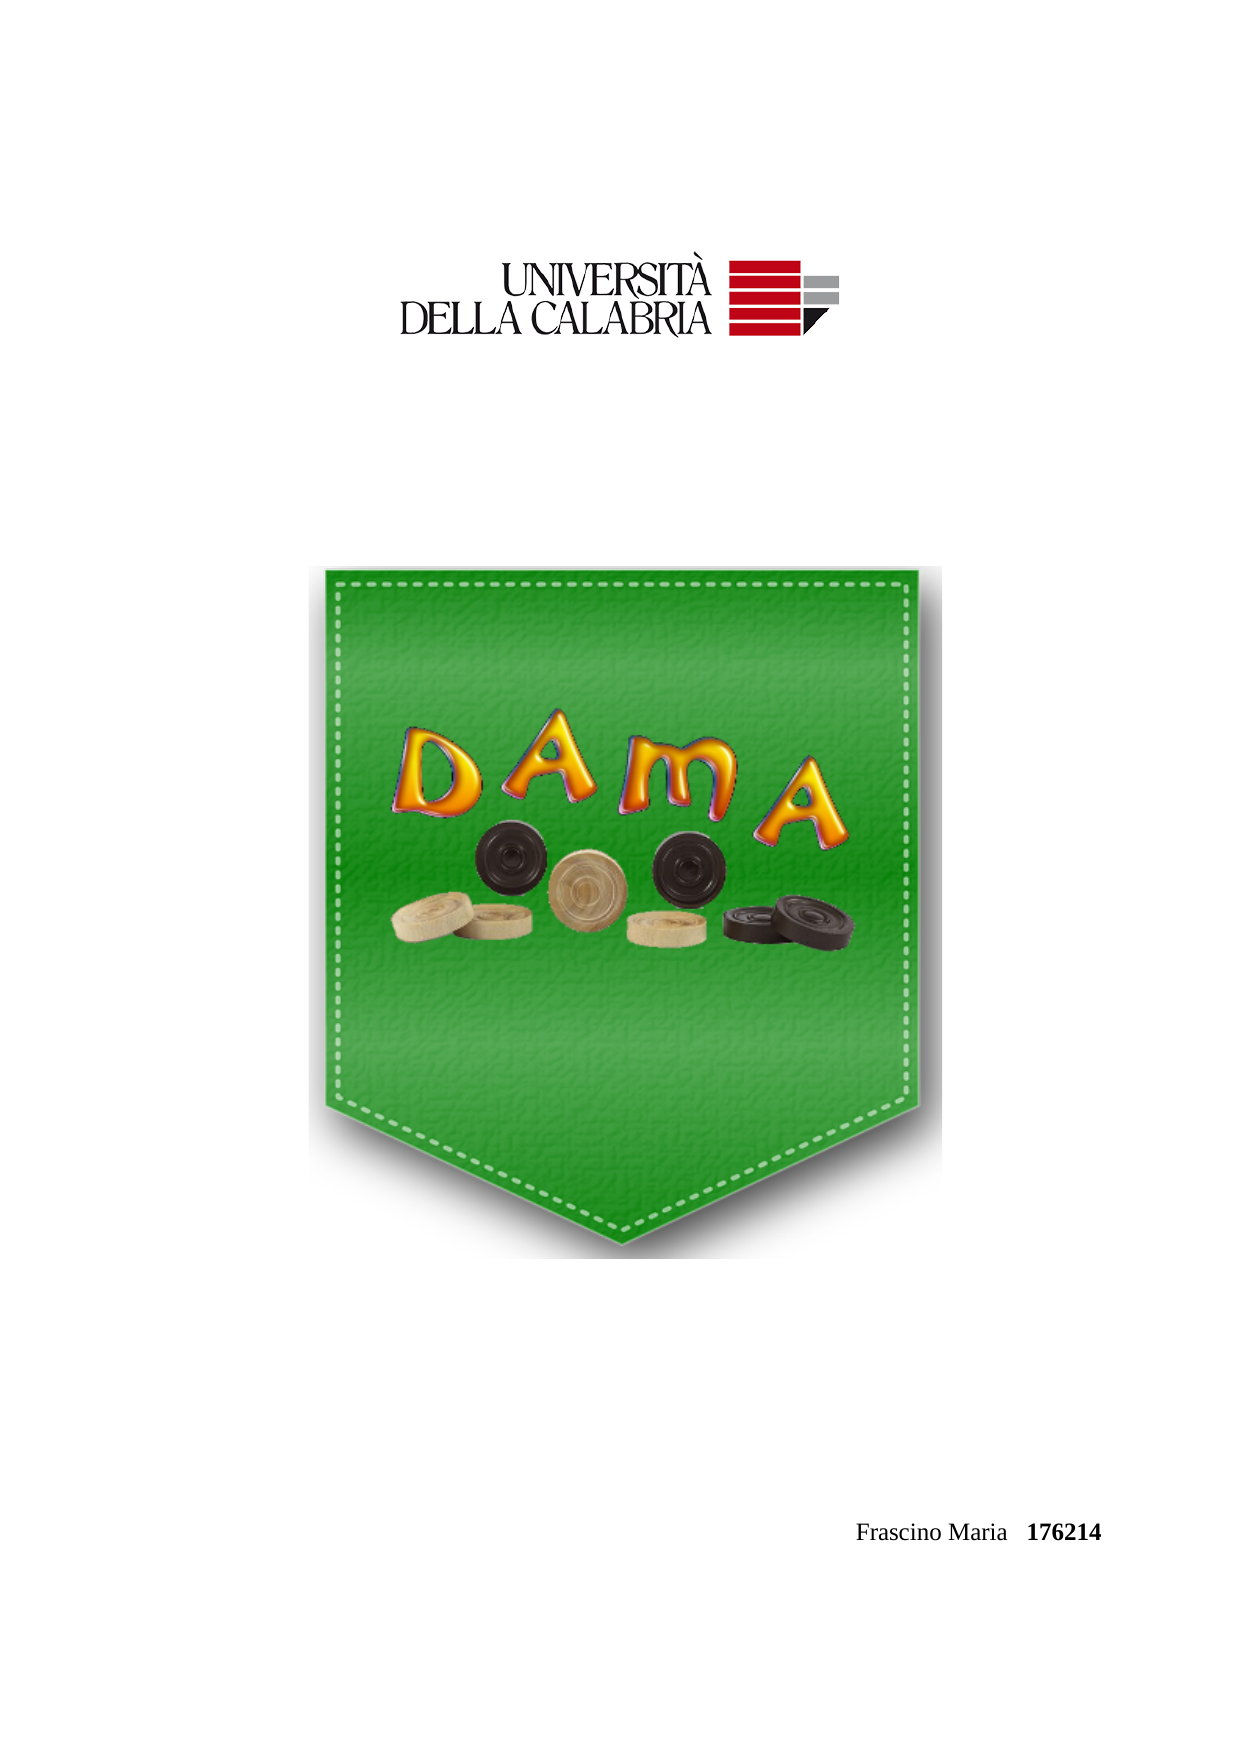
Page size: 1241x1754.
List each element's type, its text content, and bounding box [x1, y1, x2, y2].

text Frascino Maria 176214 [118, 1517, 1122, 1546]
picture [308, 566, 943, 1259]
picture [392, 235, 864, 351]
